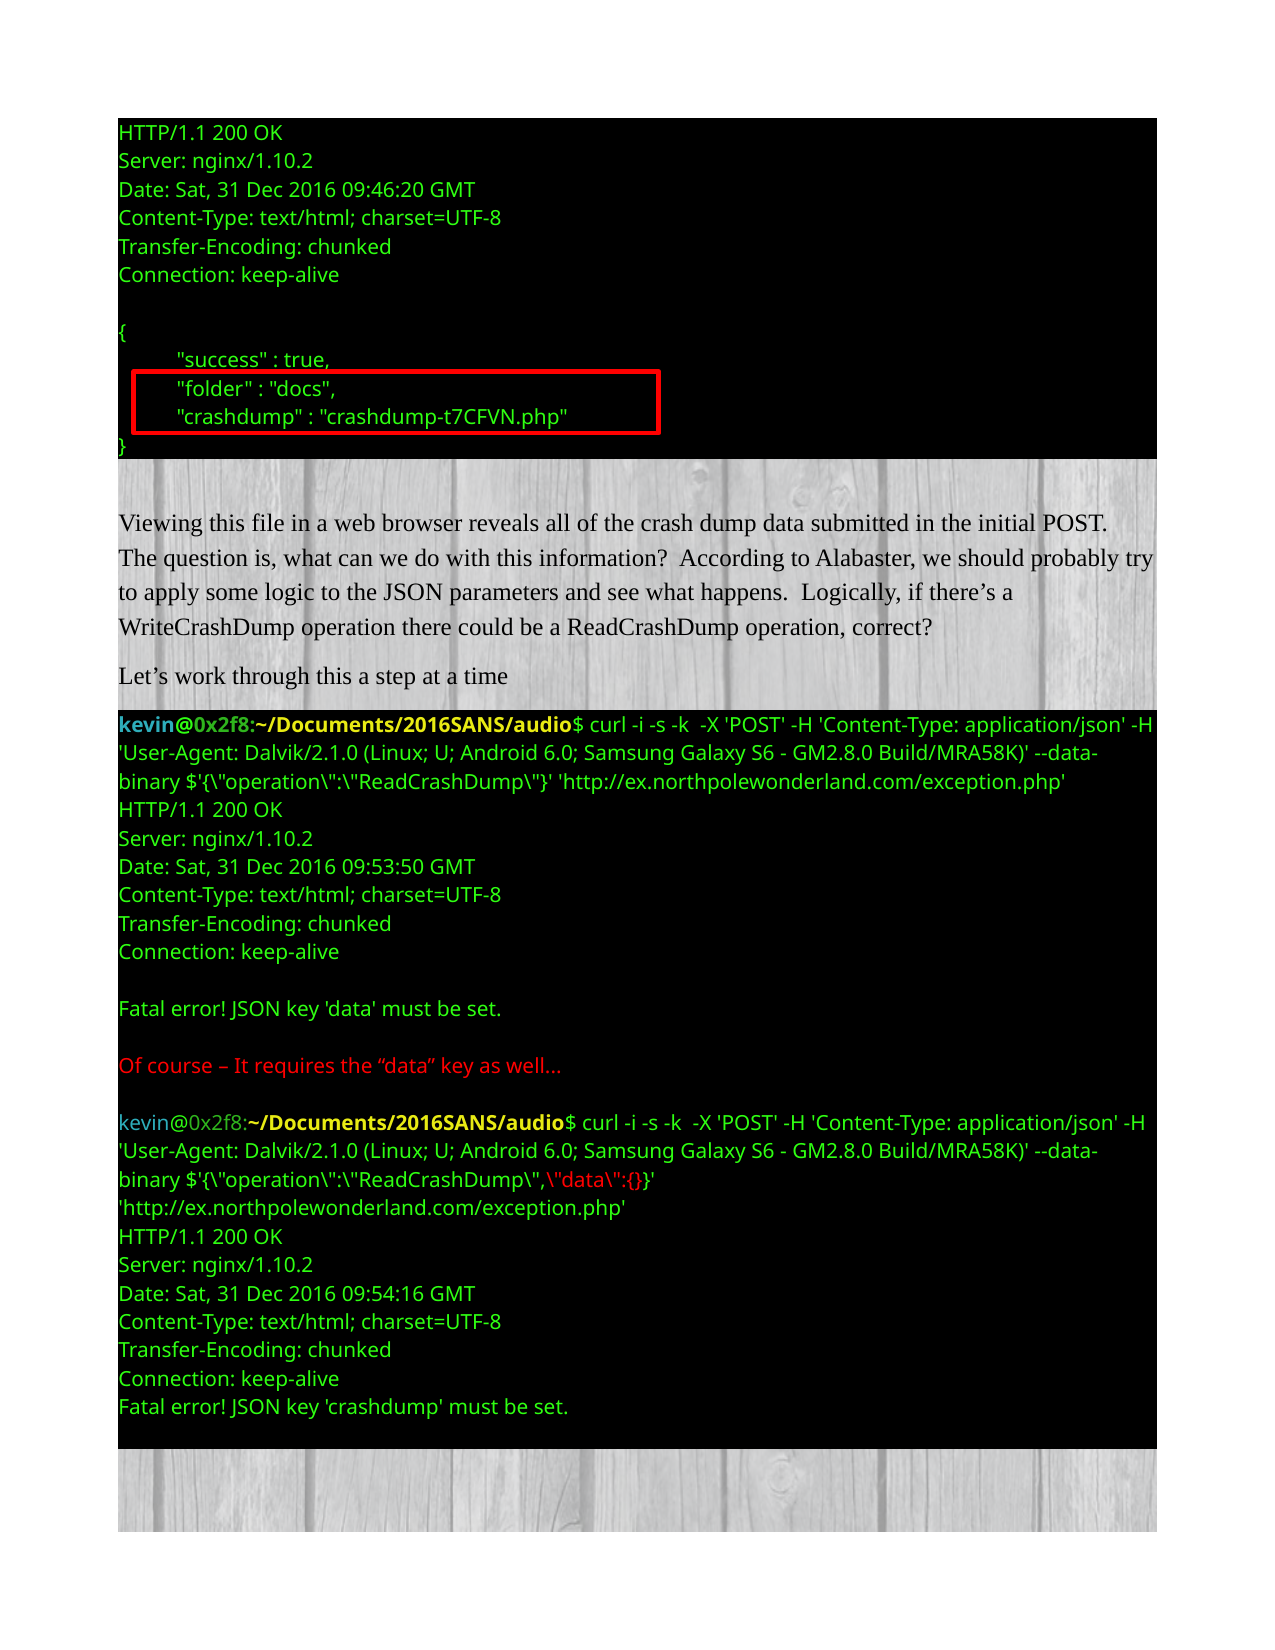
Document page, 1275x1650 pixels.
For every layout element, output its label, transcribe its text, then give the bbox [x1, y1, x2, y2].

text HTTP/1.1 200 OK [118, 1222, 1157, 1250]
text kevin@0x2f8:~/Documents/2016SANS/audio$ curl -i -s -k -X 'POST' -H 'Content-Type: application/json' -H 'User-Agent: Dalvik/2.1.0 (Linux; U; Android 6.0; Samsung Galaxy S6 - GM2.8.0 Build/MRA58K)' --data-binary $'{\"operation\":\"ReadCrashDump\"}' 'http://ex.northpolewonderland.com/exception.php' [118, 710, 1157, 795]
text Connection: keep-alive [118, 1364, 1157, 1392]
text Date: Sat, 31 Dec 2016 09:54:16 GMT [118, 1279, 1157, 1307]
picture [118, 641, 1157, 661]
text { [118, 317, 1157, 346]
text Transfer-Encoding: chunked [118, 1336, 1157, 1364]
text Transfer-Encoding: chunked [118, 232, 1157, 260]
text Let’s work through this a step at a time [118, 661, 1157, 690]
text "success" : true, [118, 346, 1157, 374]
picture [118, 690, 1157, 710]
text Fatal error! JSON key 'crashdump' must be set. [118, 1392, 1157, 1421]
text "crashdump" : "crashdump-t7CFVN.php" [136, 402, 656, 431]
text [118, 374, 131, 402]
text Connection: keep-alive [118, 260, 1157, 289]
text Date: Sat, 31 Dec 2016 09:46:20 GMT [118, 175, 1157, 203]
text HTTP/1.1 200 OK [118, 118, 1157, 147]
text Server: nginx/1.10.2 [118, 824, 1157, 852]
text "folder" : "docs", [136, 374, 656, 402]
text Content-Type: text/html; charset=UTF-8 [118, 881, 1157, 909]
text [661, 374, 1157, 402]
text [661, 402, 1157, 431]
text Date: Sat, 31 Dec 2016 09:53:50 GMT [118, 852, 1157, 881]
text Transfer-Encoding: chunked [118, 909, 1157, 937]
text Server: nginx/1.10.2 [118, 147, 1157, 175]
picture [118, 1449, 1157, 1532]
text Fatal error! JSON key 'data' must be set. [118, 994, 1157, 1023]
text HTTP/1.1 200 OK [118, 795, 1157, 824]
text Server: nginx/1.10.2 [118, 1250, 1157, 1279]
text Content-Type: text/html; charset=UTF-8 [118, 1307, 1157, 1336]
text Connection: keep-alive [118, 937, 1157, 966]
text Of course – It requires the “data” key as well... [118, 1051, 1157, 1080]
picture [118, 459, 1157, 508]
text Content-Type: text/html; charset=UTF-8 [118, 203, 1157, 232]
text } [118, 431, 1157, 459]
text kevin@0x2f8:~/Documents/2016SANS/audio$ curl -i -s -k -X 'POST' -H 'Content-Type: application/json' -H 'User-Agent: Dalvik/2.1.0 (Linux; U; Android 6.0; Samsung Galaxy S6 - GM2.8.0 Build/MRA58K)' --data-binary $'{\"operation\":\"ReadCrashDump\",\"data\":{}}' 'http://ex.northpolewonderland.com/exception.php' [118, 1108, 1157, 1222]
text Viewing this file in a web browser reveals all of the crash dump data submitted in the initial POST. The question is, what can we do with this information? According to Alabaster, we should probably try to apply some logic to the JSON parameters and see what happens. Logically, if there’s a WriteCrashDump operation there could be a ReadCrashDump operation, correct? [118, 508, 1157, 641]
